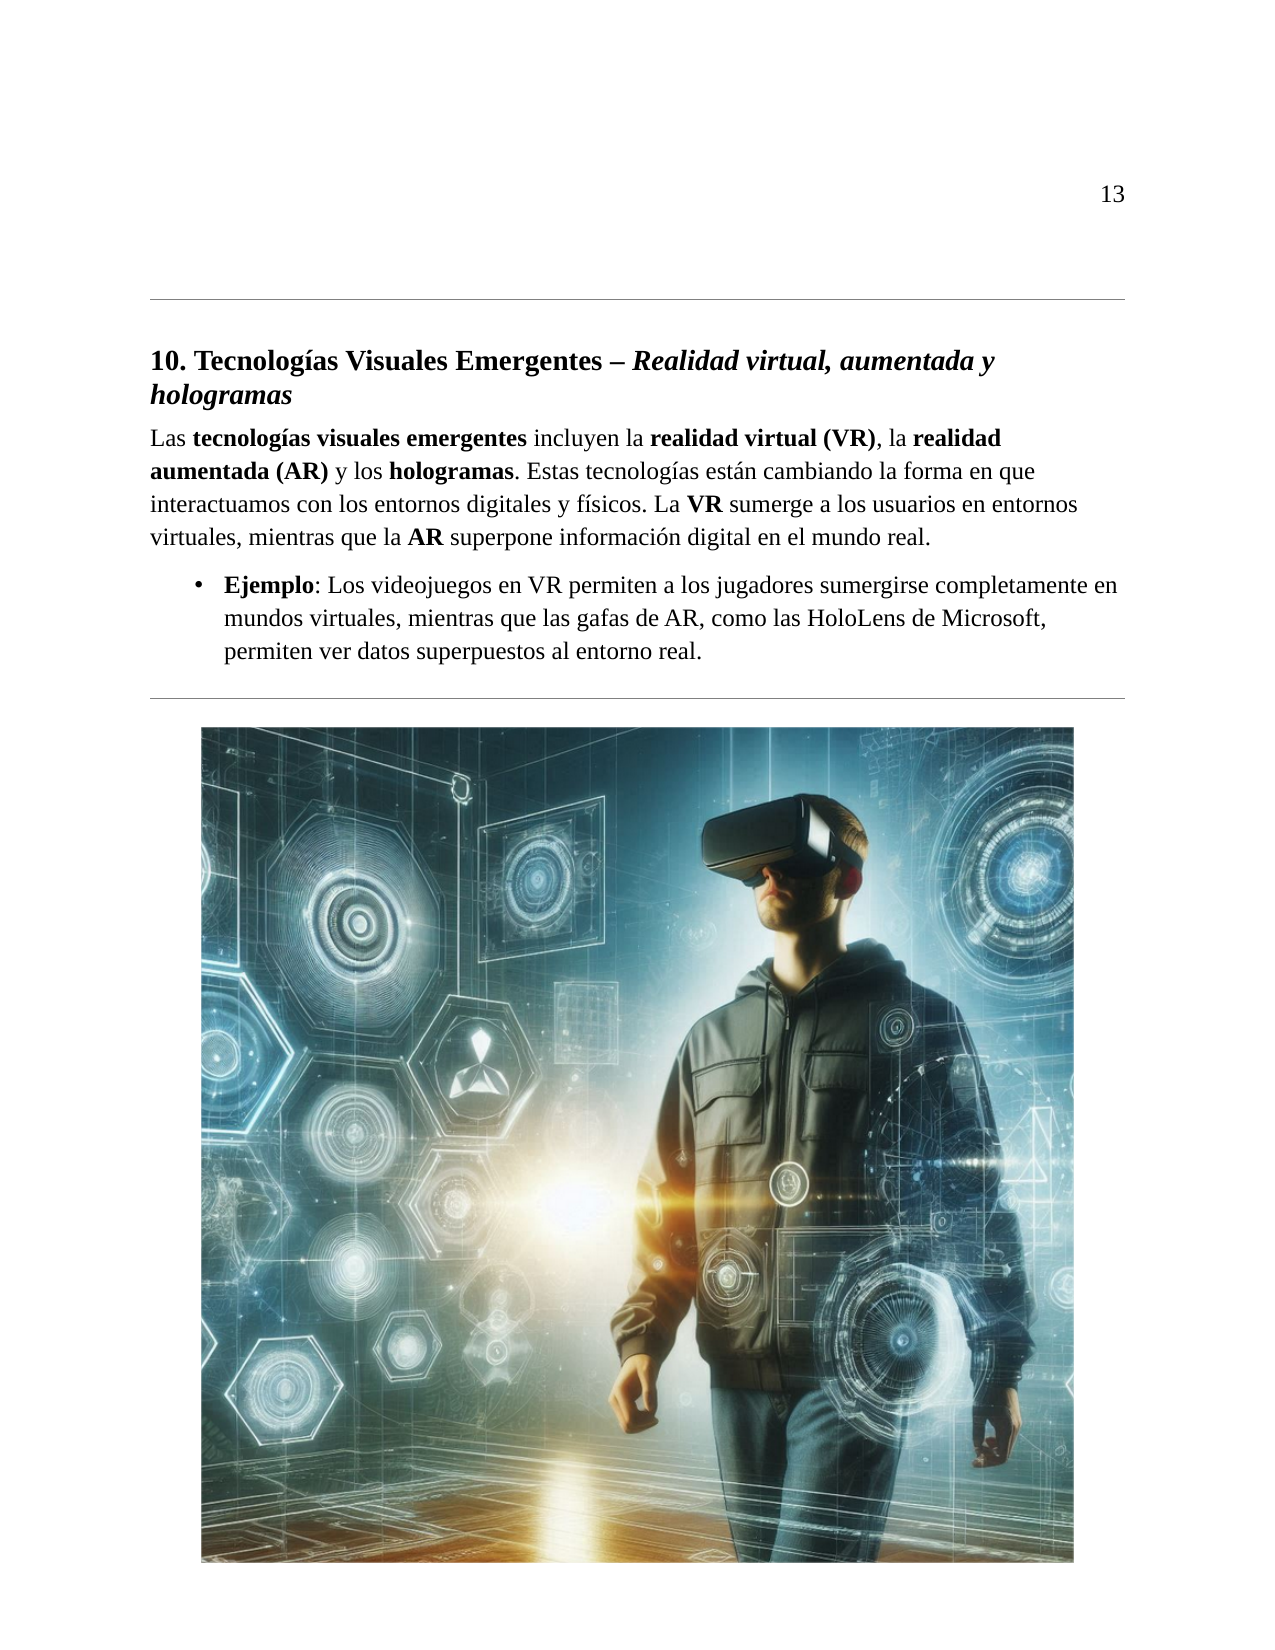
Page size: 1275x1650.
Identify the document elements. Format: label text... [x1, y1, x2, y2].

list Ejemplo: Los videojuegos en VR permiten a los jugadores sumergirse completamente en mundos virtuales, mientras que las gafas de AR, como las HoloLens de Microsoft, permiten ver datos superpuestos al entorno real. [194, 570, 1125, 664]
text Las tecnologías visuales emergentes incluyen la realidad virtual (VR), la realidad aumentada (AR) y los hologramas. Estas tecnologías están cambiando la forma en que interactuamos con los entornos digitales y físicos. La VR sumerge a los usuarios en entornos virtuales, mientras que la AR superpone información digital en el mundo real. [150, 423, 1125, 551]
picture [201, 727, 1074, 1563]
subtitle 10. Tecnologías Visuales Emergentes – Realidad virtual, aumentada y hologramas [150, 343, 1125, 411]
